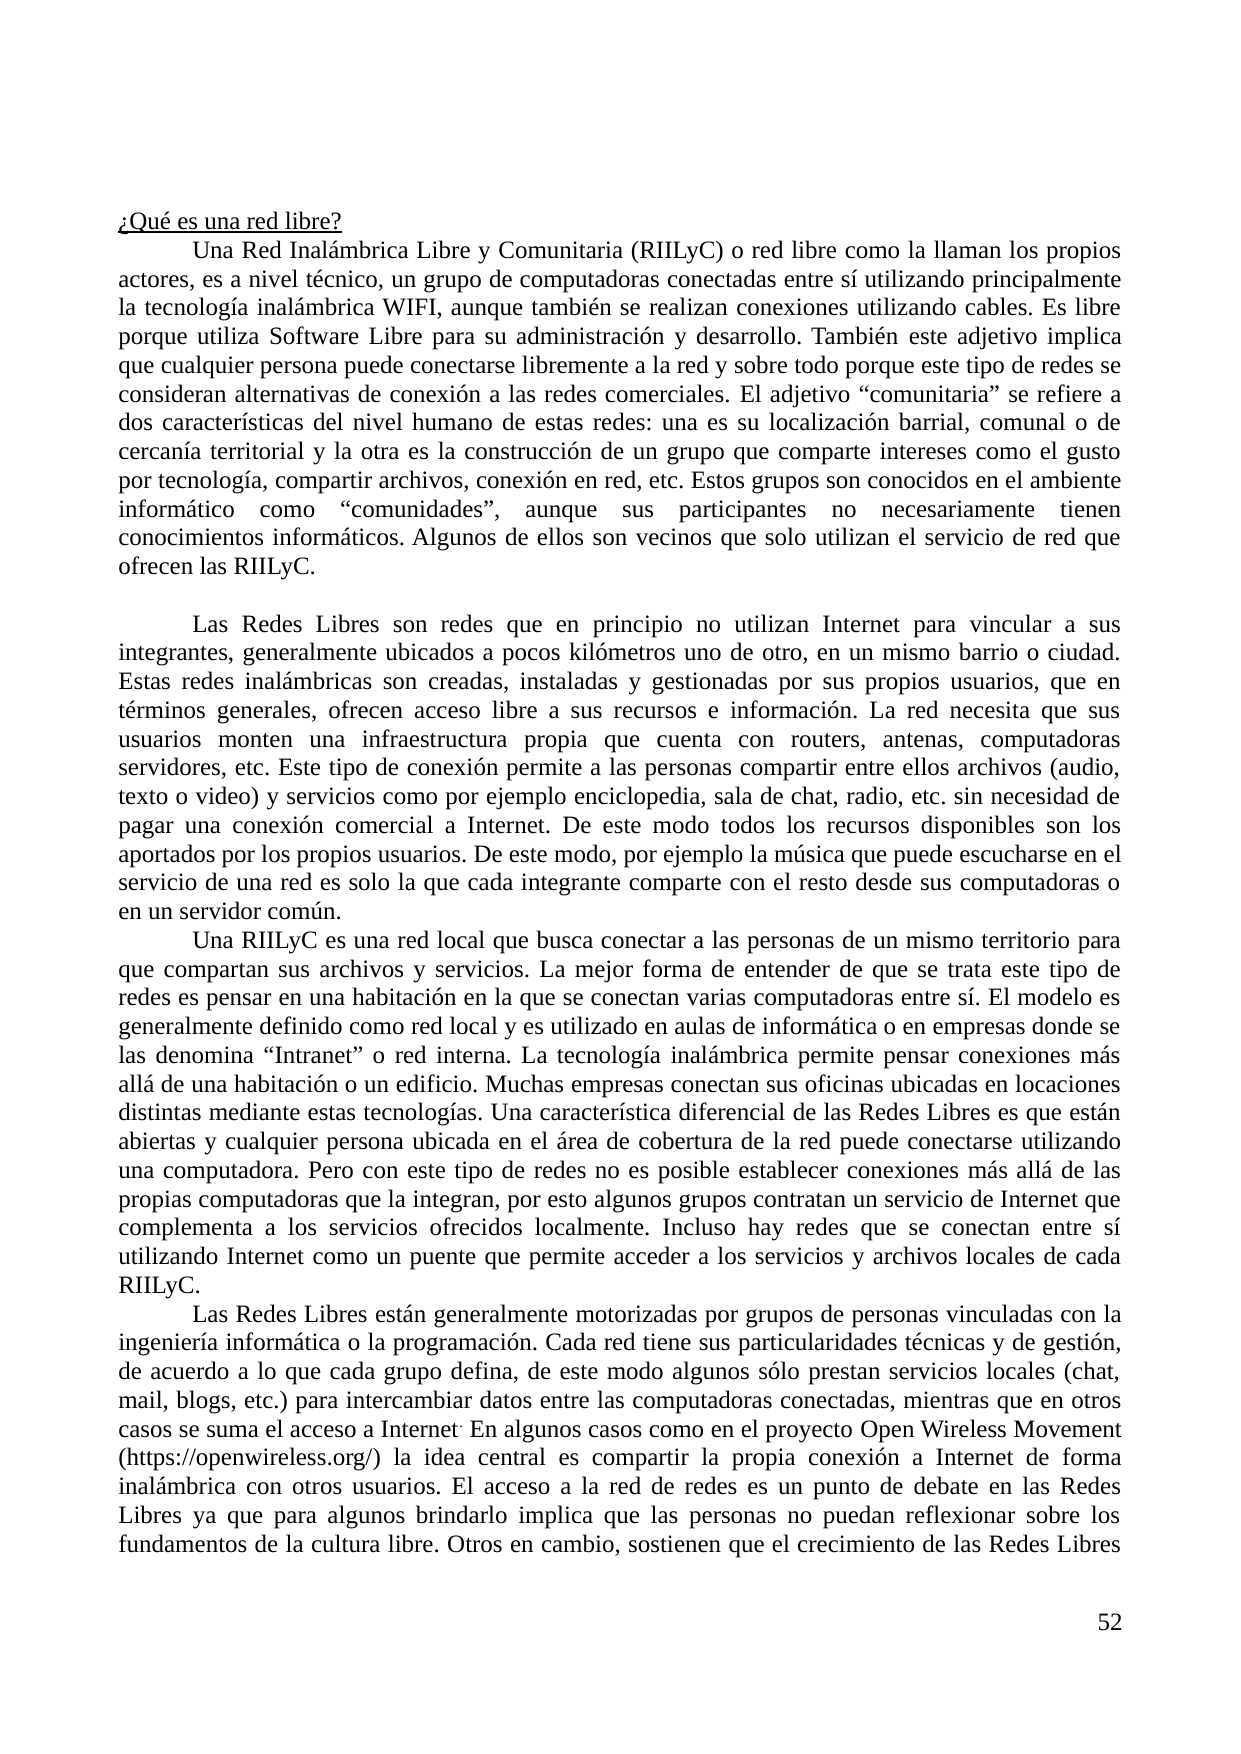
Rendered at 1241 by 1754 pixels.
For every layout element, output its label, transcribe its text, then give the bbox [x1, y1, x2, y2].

text Las Redes Libres son redes que en principio no utilizan Internet para vincular a sus integrantes, generalmente ubicados a pocos kilómetros uno de otro, en un mismo barrio o ciudad. Estas redes inalámbricas son creadas, instaladas y gestionadas por sus propios usuarios, que en términos generales, ofrecen acceso libre a sus recursos e información. La red necesita que sus usuarios monten una infraestructura propia que cuenta con routers, antenas, computadoras servidores, etc. Este tipo de conexión permite a las personas compartir entre ellos archivos (audio, texto o video) y servicios como por ejemplo enciclopedia, sala de chat, radio, etc. sin necesidad de pagar una conexión comercial a Internet. De este modo todos los recursos disponibles son los aportados por los propios usuarios. De este modo, por ejemplo la música que puede escucharse en el servicio de una red es solo la que cada integrante comparte con el resto desde sus computadoras o en un servidor común. [118, 609, 1122, 925]
subtitle ¿Qué es una red libre? [118, 206, 1122, 235]
text Una RIILyC es una red local que busca conectar a las personas de un mismo territorio para que compartan sus archivos y servicios. La mejor forma de entender de que se trata este tipo de redes es pensar en una habitación en la que se conectan varias computadoras entre sí. El modelo es generalmente definido como red local y es utilizado en aulas de informática o en empresas donde se las denomina “Intranet” o red interna. La tecnología inalámbrica permite pensar conexiones más allá de una habitación o un edificio. Muchas empresas conectan sus oficinas ubicadas en locaciones distintas mediante estas tecnologías. Una característica diferencial de las Redes Libres es que están abiertas y cualquier persona ubicada en el área de cobertura de la red puede conectarse utilizando una computadora. Pero con este tipo de redes no es posible establecer conexiones más allá de las propias computadoras que la integran, por esto algunos grupos contratan un servicio de Internet que complementa a los servicios ofrecidos localmente. Incluso hay redes que se conectan entre sí utilizando Internet como un puente que permite acceder a los servicios y archivos locales de cada RIILyC. [118, 925, 1122, 1299]
text Las Redes Libres están generalmente motorizadas por grupos de personas vinculadas con la ingeniería informática o la programación. Cada red tiene sus particularidades técnicas y de gestión, de acuerdo a lo que cada grupo defina, de este modo algunos sólo prestan servicios locales (chat, mail, blogs, etc.) para intercambiar datos entre las computadoras conectadas, mientras que en otros casos se suma el acceso a Internet. En algunos casos como en el proyecto Open Wireless Movement (https://openwireless.org/) la idea central es compartir la propia conexión a Internet de forma inalámbrica con otros usuarios. El acceso a la red de redes es un punto de debate en las Redes Libres ya que para algunos brindarlo implica que las personas no puedan reflexionar sobre los fundamentos de la cultura libre. Otros en cambio, sostienen que el crecimiento de las Redes Libres [118, 1299, 1122, 1557]
text Una Red Inalámbrica Libre y Comunitaria (RIILyC) o red libre como la llaman los propios actores, es a nivel técnico, un grupo de computadoras conectadas entre sí utilizando principalmente la tecnología inalámbrica WIFI, aunque también se realizan conexiones utilizando cables. Es libre porque utiliza Software Libre para su administración y desarrollo. También este adjetivo implica que cualquier persona puede conectarse libremente a la red y sobre todo porque este tipo de redes se consideran alternativas de conexión a las redes comerciales. El adjetivo “comunitaria” se refiere a dos características del nivel humano de estas redes: una es su localización barrial, comunal o de cercanía territorial y la otra es la construcción de un grupo que comparte intereses como el gusto por tecnología, compartir archivos, conexión en red, etc. Estos grupos son conocidos en el ambiente informático como “comunidades”, aunque sus participantes no necesariamente tienen conocimientos informáticos. Algunos de ellos son vecinos que solo utilizan el servicio de red que ofrecen las RIILyC. [118, 235, 1122, 580]
